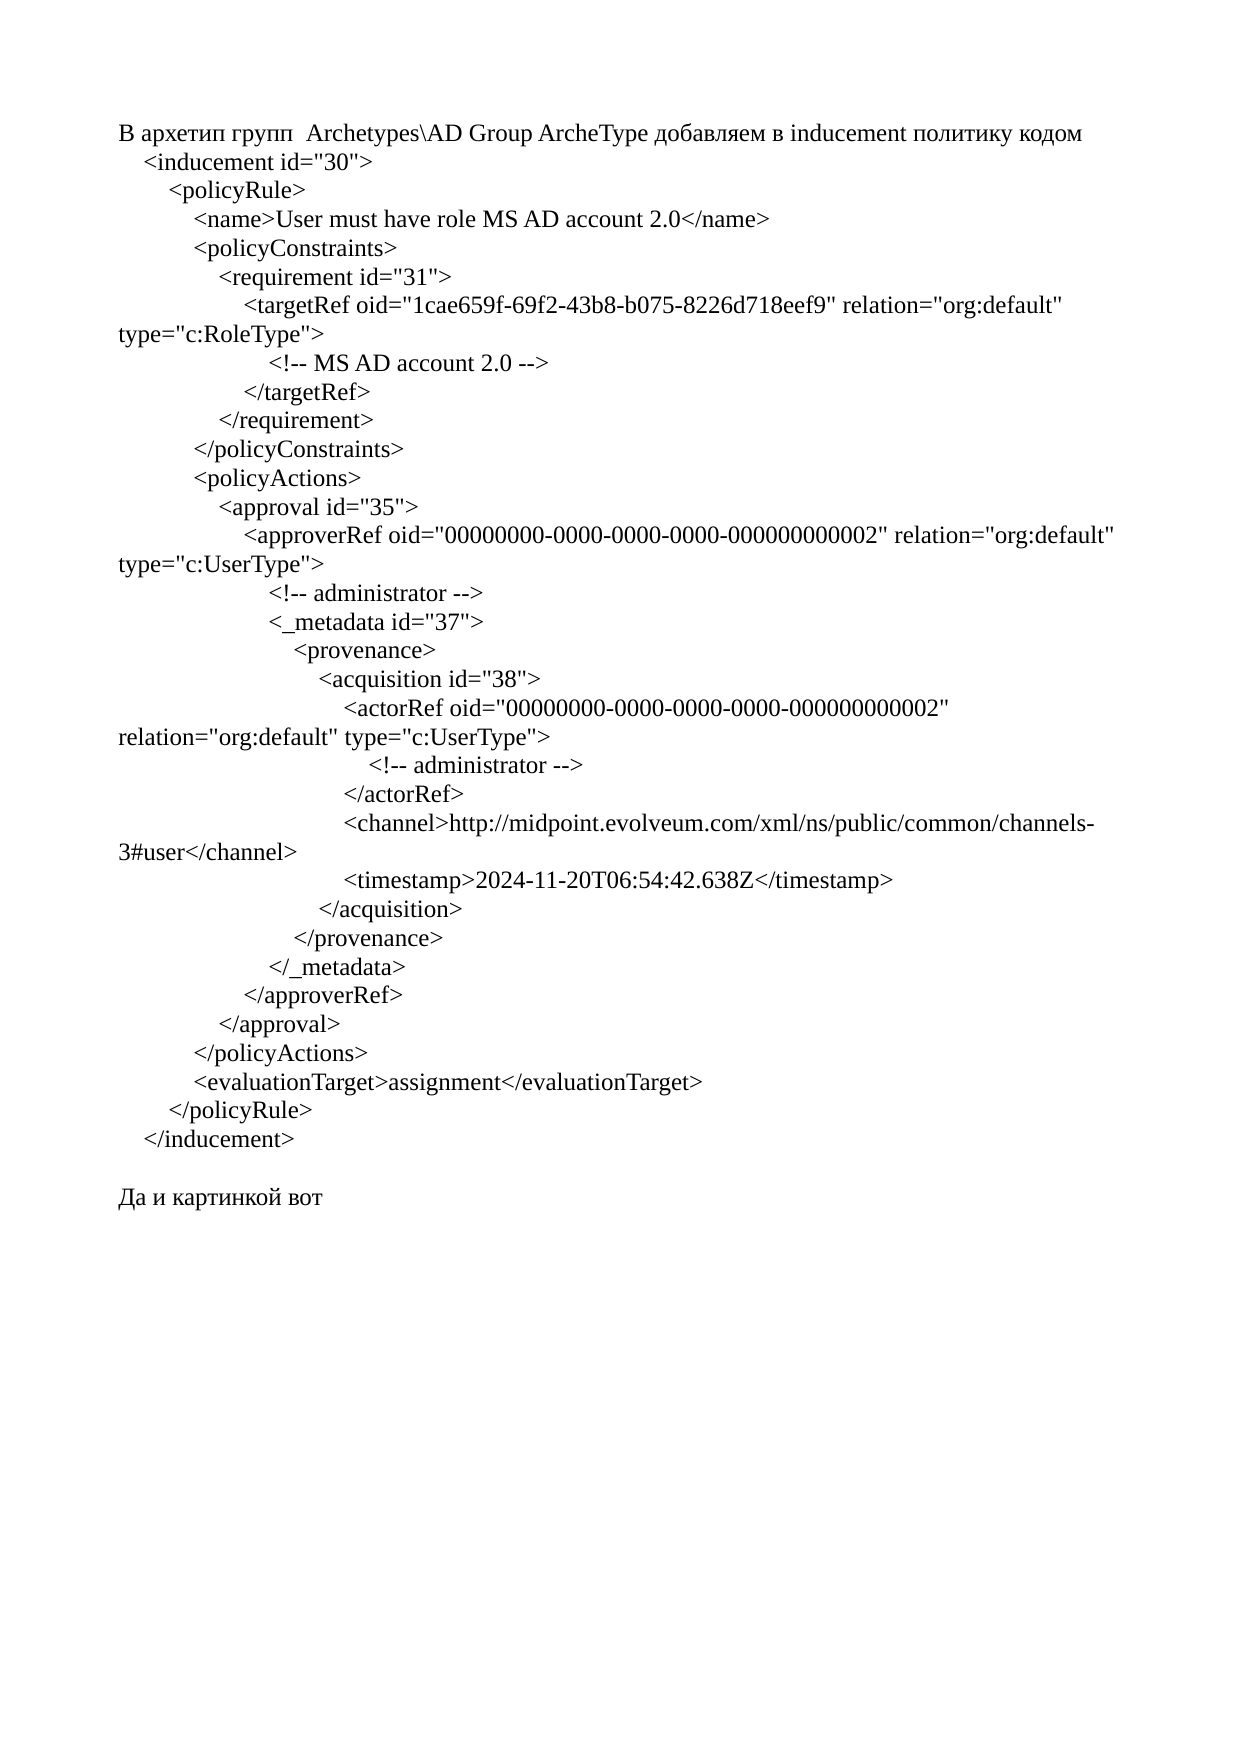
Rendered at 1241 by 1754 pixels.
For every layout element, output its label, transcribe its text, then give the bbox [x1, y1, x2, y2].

text <evaluationTarget>assignment</evaluationTarget> [118, 1067, 1122, 1096]
text <inducement id="30"> [118, 147, 1122, 176]
text <!-- administrator --> [118, 578, 1122, 607]
text </targetRef> [118, 377, 1122, 406]
text </inducement> [118, 1124, 1122, 1153]
text Да и картинкой вот [118, 1182, 1122, 1211]
text <!-- administrator --> [118, 751, 1122, 779]
text <policyActions> [118, 463, 1122, 492]
text </actorRef> [118, 779, 1122, 808]
text </policyActions> [118, 1038, 1122, 1067]
text <!-- MS AD account 2.0 --> [118, 348, 1122, 377]
text <requirement id="31"> [118, 262, 1122, 291]
text <policyConstraints> [118, 233, 1122, 262]
text </_metadata> [118, 952, 1122, 981]
text <acquisition id="38"> [118, 664, 1122, 693]
text </approval> [118, 1009, 1122, 1038]
text </acquisition> [118, 894, 1122, 923]
text <approverRef oid="00000000-0000-0000-0000-000000000002" relation="org:default" type="c:UserType"> [118, 521, 1122, 578]
text <actorRef oid="00000000-0000-0000-0000-000000000002" relation="org:default" type="c:UserType"> [118, 693, 1122, 751]
text </provenance> [118, 923, 1122, 952]
text </approverRef> [118, 981, 1122, 1009]
text <provenance> [118, 636, 1122, 664]
text <channel>http://midpoint.evolveum.com/xml/ns/public/common/channels-3#user</channel> [118, 808, 1122, 866]
text </policyConstraints> [118, 434, 1122, 463]
text <approval id="35"> [118, 492, 1122, 521]
text <targetRef oid="1cae659f-69f2-43b8-b075-8226d718eef9" relation="org:default" type="c:RoleType"> [118, 291, 1122, 348]
text В архетип групп Archetypes\AD Group ArcheType добавляем в inducement политику кодом [118, 118, 1122, 147]
text <timestamp>2024-11-20T06:54:42.638Z</timestamp> [118, 866, 1122, 894]
text <_metadata id="37"> [118, 607, 1122, 636]
text <name>User must have role MS AD account 2.0</name> [118, 204, 1122, 233]
text </policyRule> [118, 1096, 1122, 1124]
text <policyRule> [118, 176, 1122, 204]
text </requirement> [118, 406, 1122, 434]
